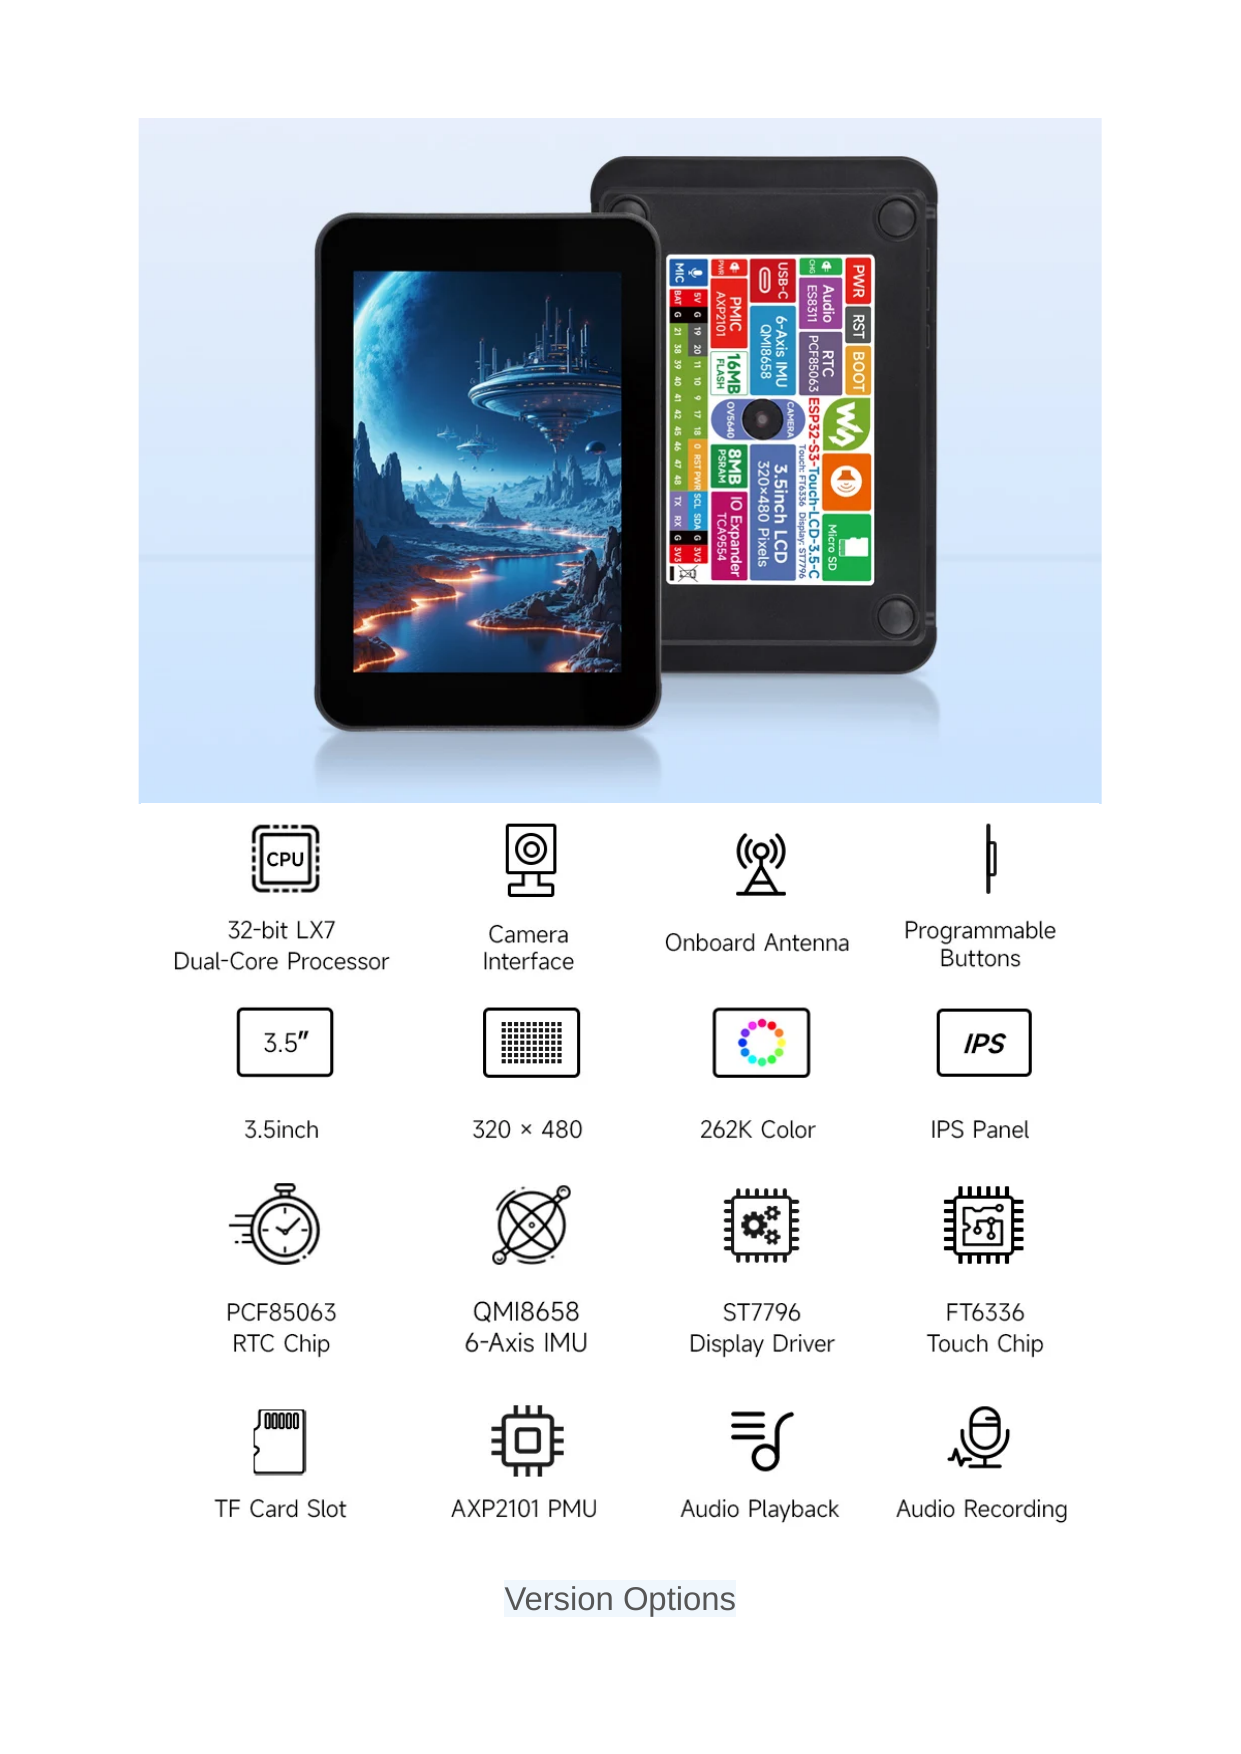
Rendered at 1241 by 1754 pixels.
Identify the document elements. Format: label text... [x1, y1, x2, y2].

picture [138, 118, 1102, 1551]
text Version Options [118, 1579, 1122, 1617]
